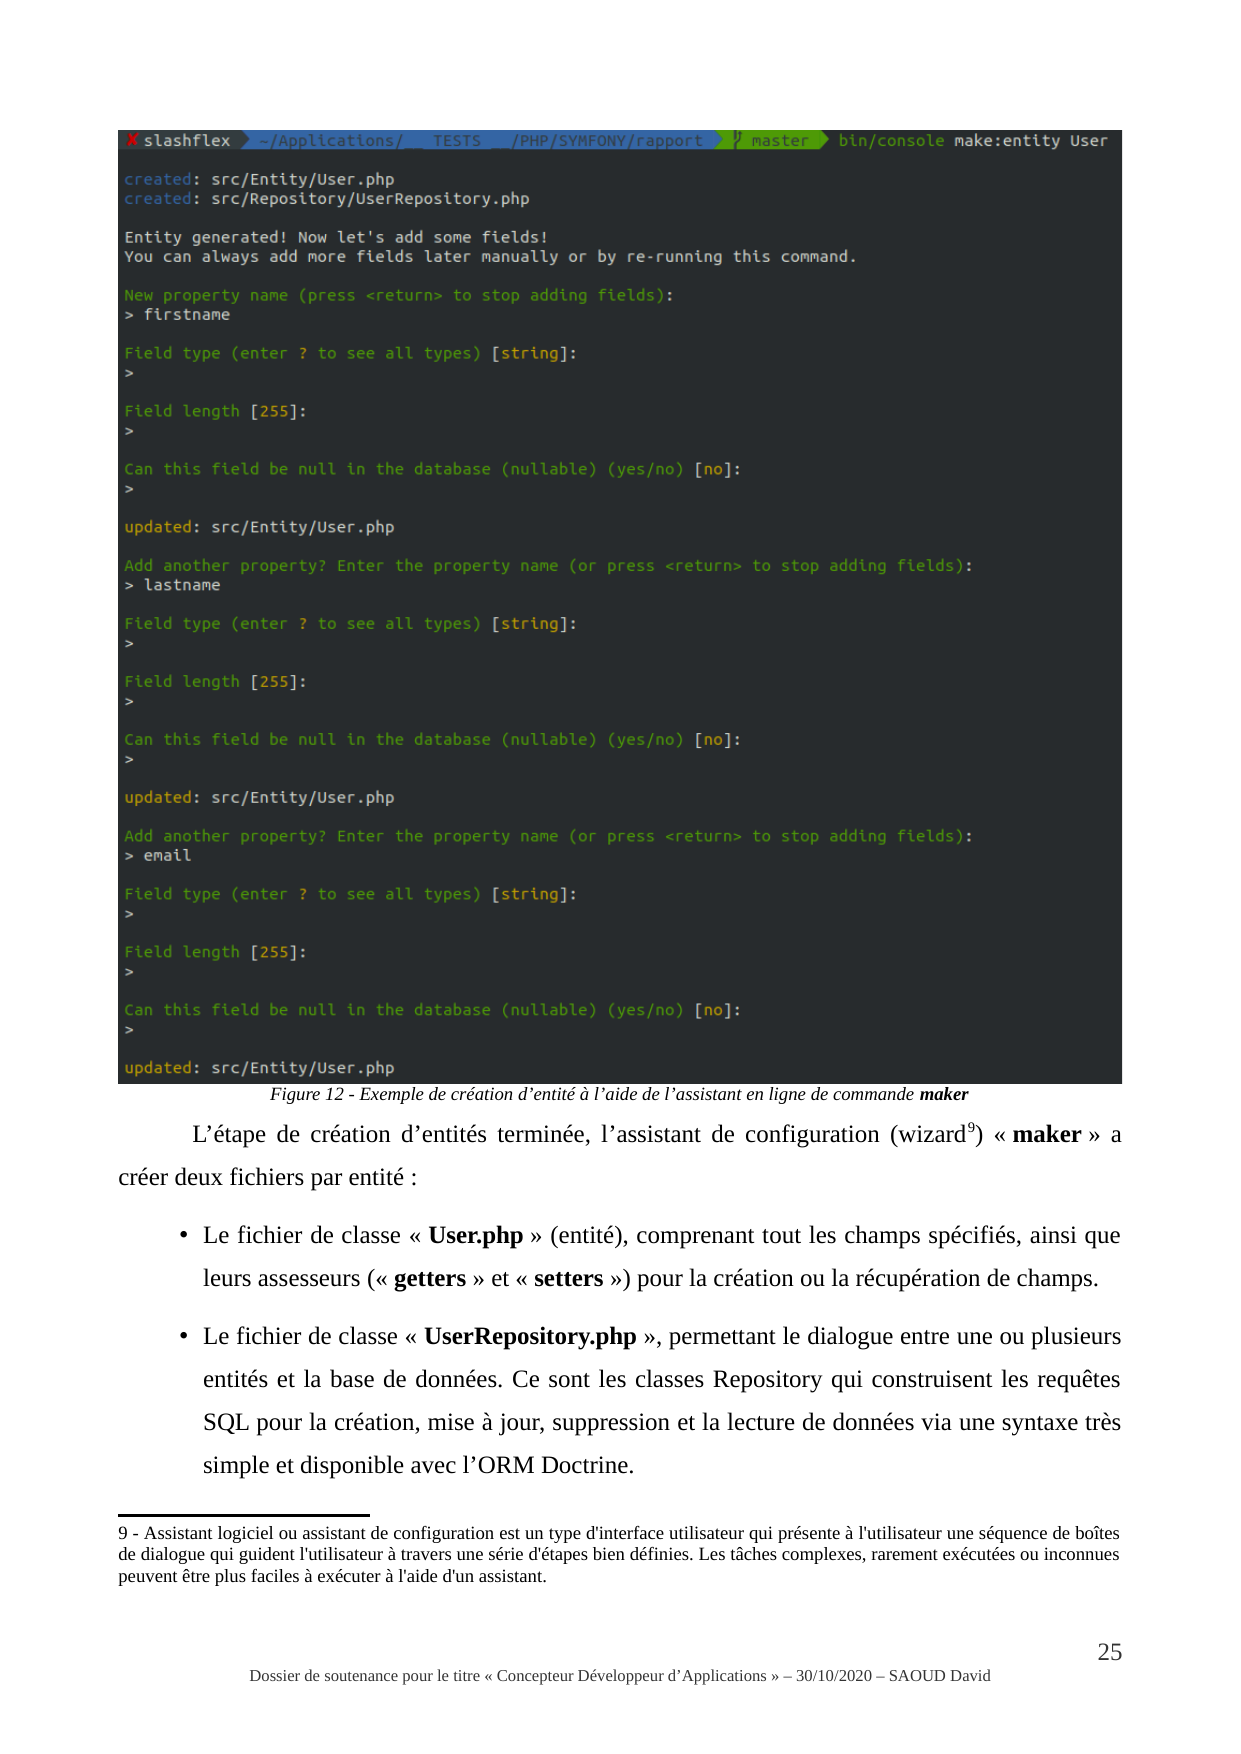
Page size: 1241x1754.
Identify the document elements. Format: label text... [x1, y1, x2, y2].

list Le fichier de classe « User.php » (entité), comprenant tout les champs spécifiés, ainsi que leurs assesseurs (« getters » et « setters ») pour la création ou la récupération de champs. [179, 1220, 1122, 1292]
text [118, 118, 1122, 130]
text L’étape de création d’entités terminée, l’assistant de configuration (wizard) « maker » a créer deux fichiers par entité : [118, 1105, 1122, 1191]
text - Assistant logiciel ou assistant de configuration est un type d'interface utilisateur qui présente à l'utilisateur une séquence de boîtes de dialogue qui guident l'utilisateur à travers une série d'étapes bien définies. Les tâches complexes, rarement exécutées ou inconnues peuvent être plus faciles à exécuter à l'aide d'un assistant. [118, 1522, 1122, 1586]
picture [118, 130, 1123, 1084]
text Figure 12 - Exemple de création d’entité à l’aide de l’assistant en ligne de commande maker [118, 1084, 1122, 1105]
list Le fichier de classe « UserRepository.php », permettant le dialogue entre une ou plusieurs entités et la base de données. Ce sont les classes Repository qui construisent les requêtes SQL pour la création, mise à jour, suppression et la lecture de données via une syntaxe très simple et disponible avec l’ORM Doctrine. [179, 1321, 1122, 1479]
